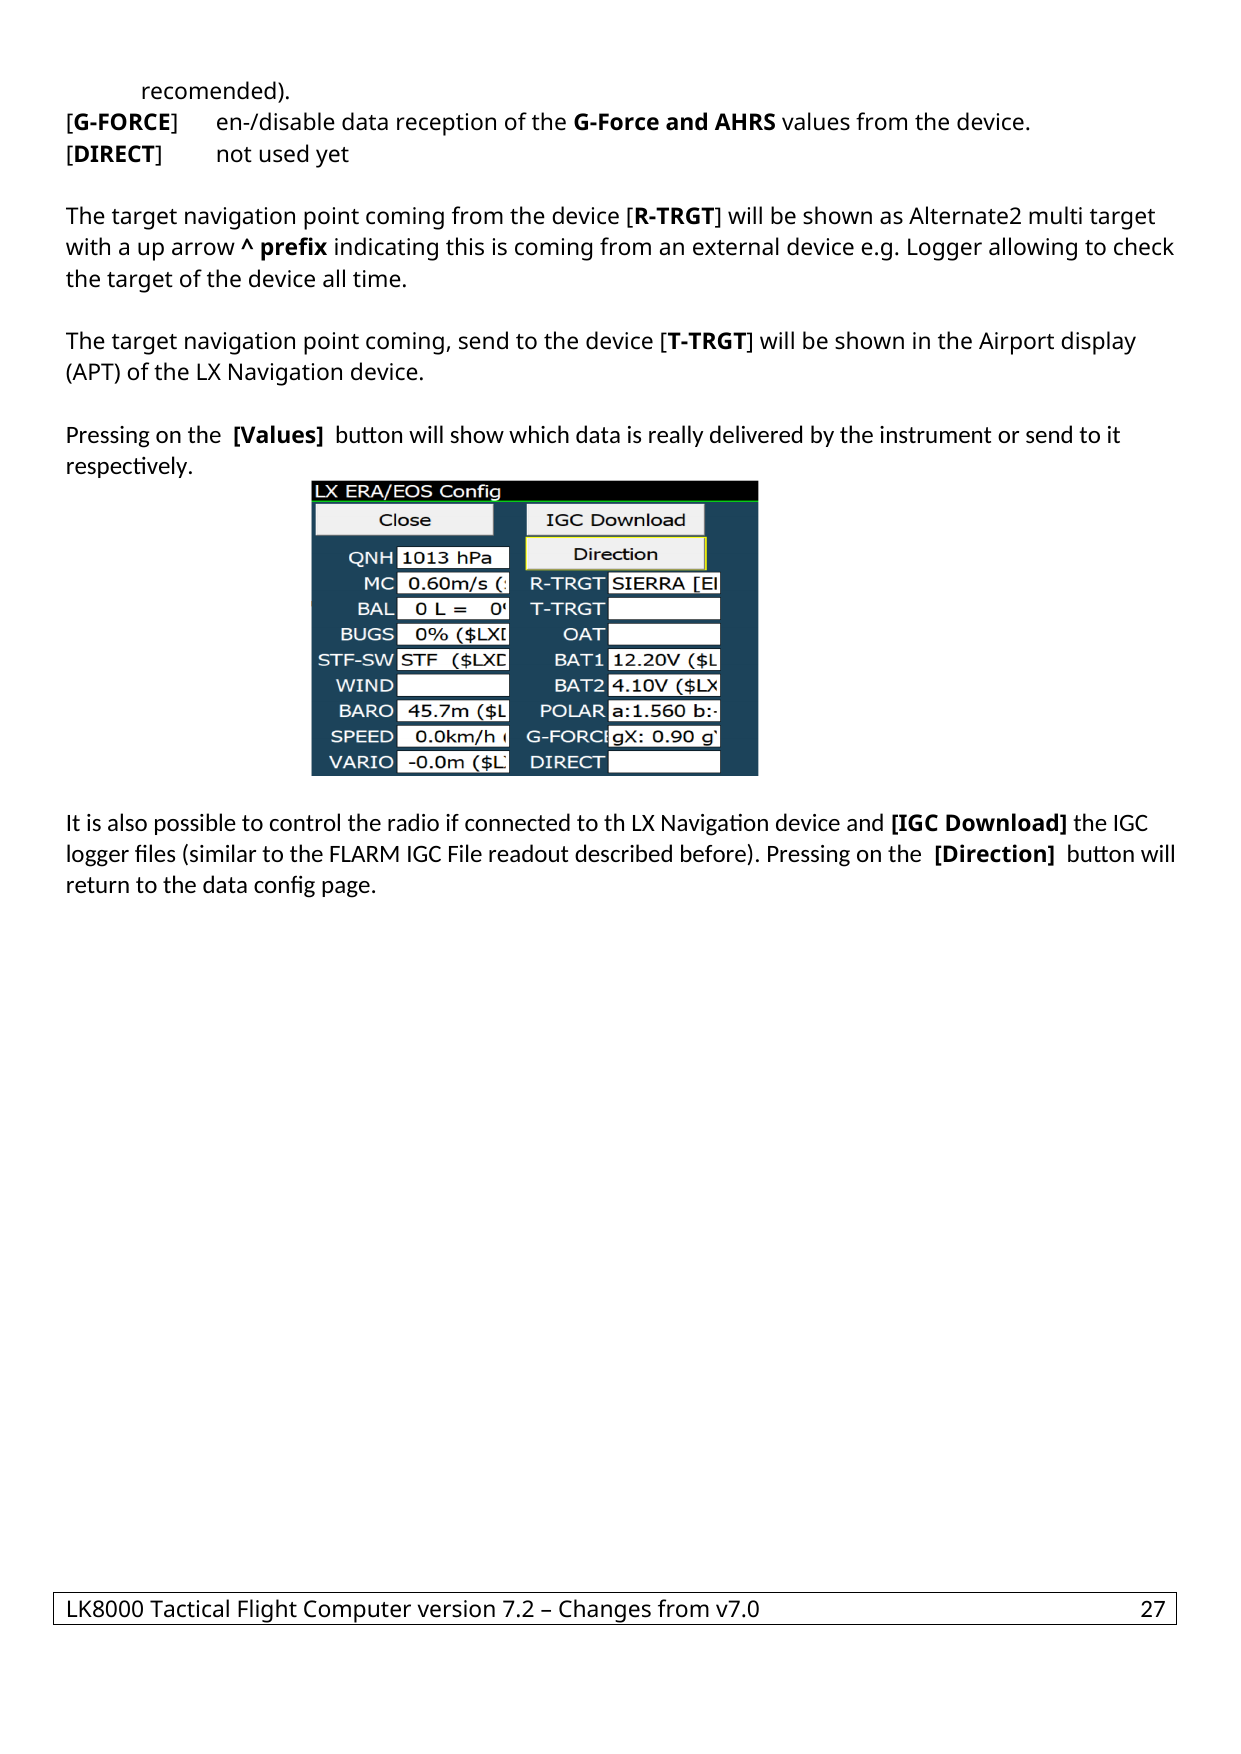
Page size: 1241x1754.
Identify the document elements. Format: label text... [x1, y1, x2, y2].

text [G-FORCE] en-/disable data reception of the G-Force and AHRS values from the device. [66, 106, 1181, 137]
text Pressing on the [Values] button will show which data is really delivered by the instrument or send to it respectively. [66, 419, 1181, 481]
text recomended). [66, 75, 1181, 106]
text [DIRECT] not used yet [66, 137, 1181, 169]
text It is also possible to control the radio if connected to th LX Navigation device and [IGC Download] the IGC logger files (similar to the FLARM IGC File readout described before). Pressing on the [Direction] button will return to the data config page. [66, 807, 1181, 899]
text The target navigation point coming from the device [R-TRGT] will be shown as Alternate2 multi target with a up arrow ^ prefix indicating this is coming from an external device e.g. Logger allowing to check the target of the device all time. [66, 200, 1181, 294]
text The target navigation point coming, send to the device [T-TRGT] will be shown in the Airport display (APT) of the LX Navigation device. [66, 325, 1181, 387]
picture [311, 480, 759, 776]
